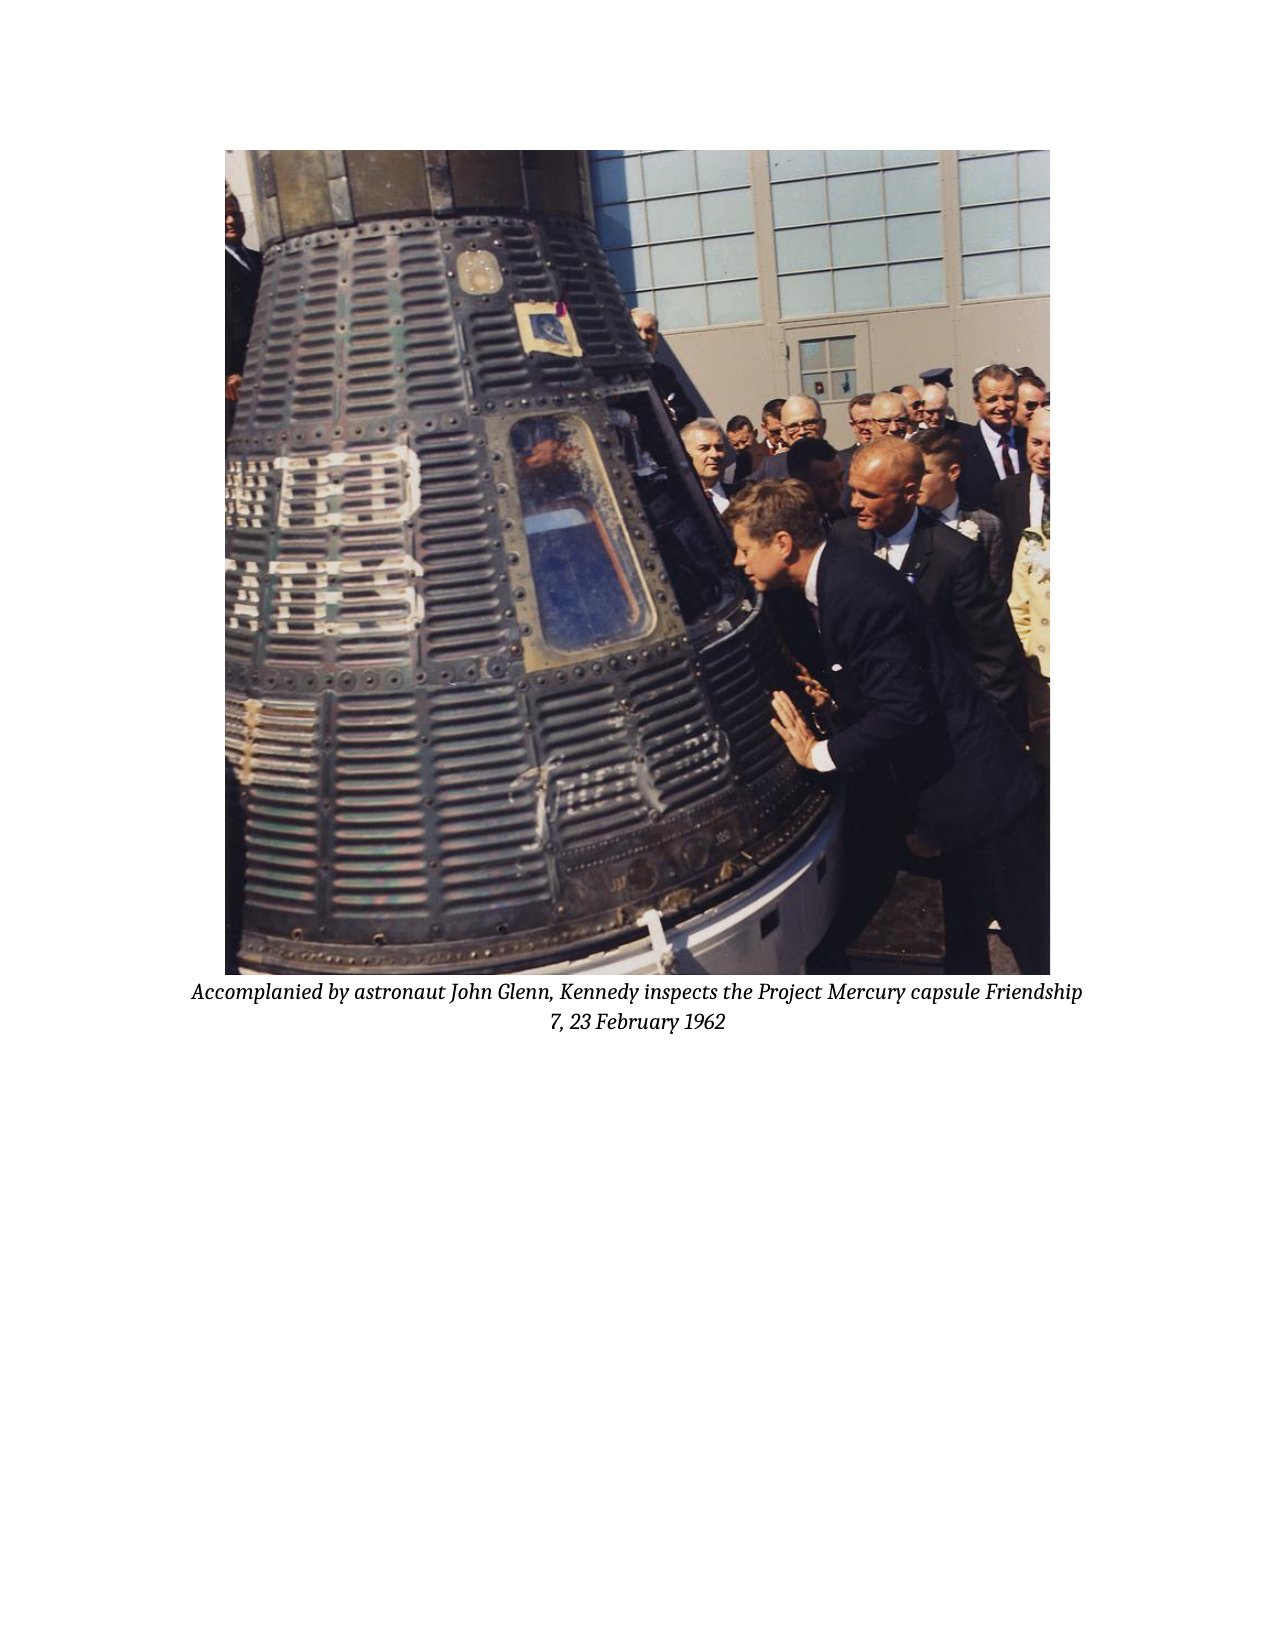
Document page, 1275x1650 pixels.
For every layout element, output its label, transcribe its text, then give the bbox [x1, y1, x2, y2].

picture [225, 150, 1050, 975]
text Accomplanied by astronaut John Glenn, Kennedy inspects the Project Mercury capsule Friendship 7, 23 February 1962 [187, 150, 1087, 1035]
